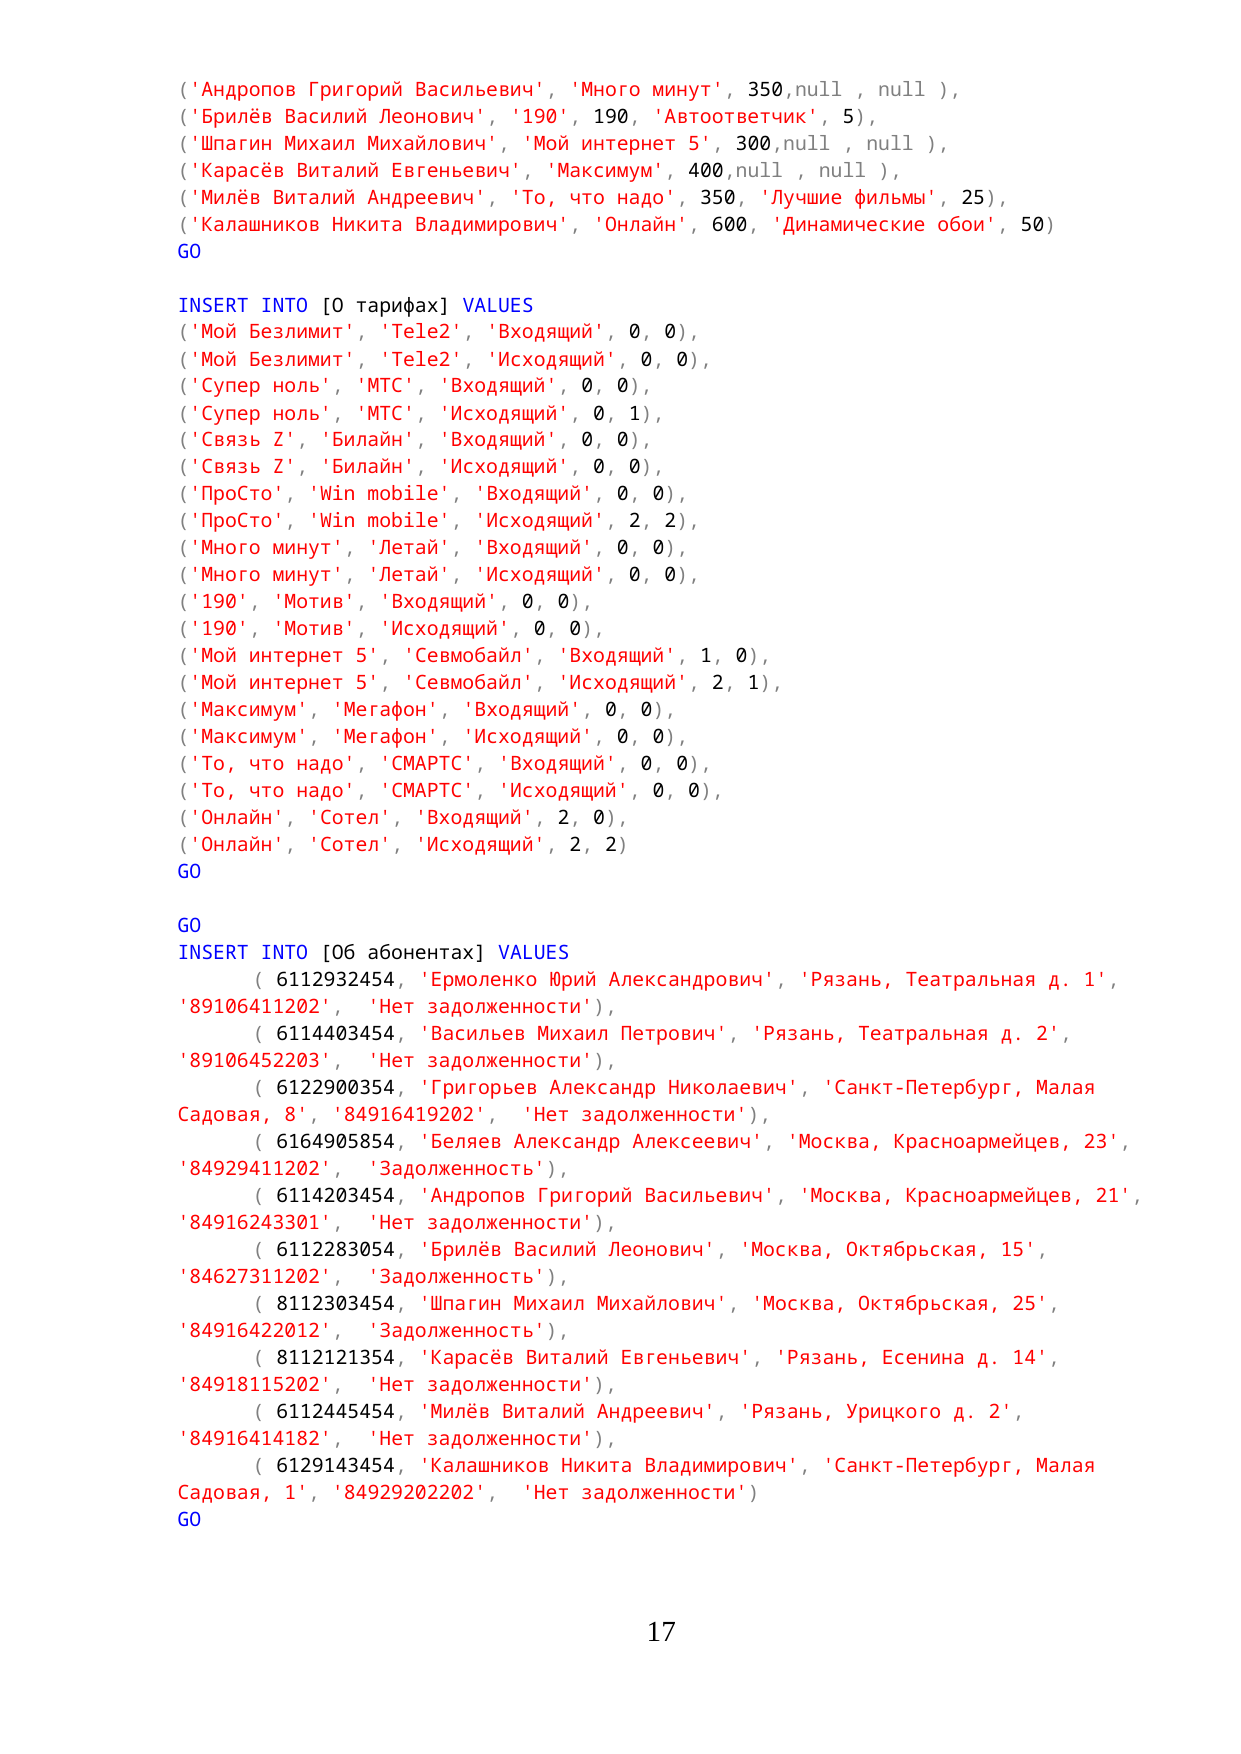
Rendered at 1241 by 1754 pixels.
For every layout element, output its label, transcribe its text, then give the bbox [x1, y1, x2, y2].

text ('Калашников Никита Владимирович', 'Онлайн', 600, 'Динамические обои', 50) [177, 210, 1152, 237]
text ('То, что надо', 'СМАРТС', 'Исходящий', 0, 0), [177, 776, 1152, 803]
text GO [177, 237, 1152, 264]
text ('Супер ноль', 'МТС', 'Исходящий', 0, 1), [177, 399, 1152, 426]
text ( 8112121354, 'Карасёв Виталий Евгеньевич', 'Рязань, Есенина д. 14', '84918115202', 'Нет задолженности'), [177, 1343, 1152, 1397]
text ('Онлайн', 'Сотел', 'Входящий', 2, 0), [177, 803, 1152, 830]
text ( 6114403454, 'Васильев Михаил Петрович', 'Рязань, Театральная д. 2', '89106452203', 'Нет задолженности'), [177, 1019, 1152, 1073]
text ('ПроСто', 'Win mobile', 'Исходящий', 2, 2), [177, 507, 1152, 534]
text ('Онлайн', 'Сотел', 'Исходящий', 2, 2) [177, 830, 1152, 857]
text ('Карасёв Виталий Евгеньевич', 'Максимум', 400,null , null ), [177, 156, 1152, 183]
text ('То, что надо', 'СМАРТС', 'Входящий', 0, 0), [177, 749, 1152, 776]
text INSERT INTO [Об абонентах] VALUES [177, 938, 1152, 965]
text ( 6122900354, 'Григорьев Александр Николаевич', 'Санкт-Петербург, Малая Садовая, 8', '84916419202', 'Нет задолженности'), [177, 1073, 1152, 1127]
text ('Максимум', 'Мегафон', 'Входящий', 0, 0), [177, 696, 1152, 722]
text ('Связь Z', 'Билайн', 'Входящий', 0, 0), [177, 426, 1152, 453]
text ('Связь Z', 'Билайн', 'Исходящий', 0, 0), [177, 453, 1152, 480]
text ('Мой Безлимит', 'Tele2', 'Входящий', 0, 0), [177, 318, 1152, 345]
text ('Много минут', 'Летай', 'Входящий', 0, 0), [177, 534, 1152, 561]
text ('190', 'Мотив', 'Исходящий', 0, 0), [177, 614, 1152, 642]
text ( 6112283054, 'Брилёв Василий Леонович', 'Москва, Октябрьская, 15', '84627311202', 'Задолженность'), [177, 1235, 1152, 1289]
text ('Максимум', 'Мегафон', 'Исходящий', 0, 0), [177, 722, 1152, 749]
text GO [177, 911, 1152, 938]
text ('Мой интернет 5', 'Севмобайл', 'Исходящий', 2, 1), [177, 668, 1152, 696]
text INSERT INTO [О тарифах] VALUES [177, 291, 1152, 318]
text ('Андропов Григорий Васильевич', 'Много минут', 350,null , null ), [177, 75, 1152, 102]
text ('Мой интернет 5', 'Севмобайл', 'Входящий', 1, 0), [177, 642, 1152, 668]
text ('Мой Безлимит', 'Tele2', 'Исходящий', 0, 0), [177, 345, 1152, 372]
text ('ПроСто', 'Win mobile', 'Входящий', 0, 0), [177, 480, 1152, 507]
text ('Много минут', 'Летай', 'Исходящий', 0, 0), [177, 561, 1152, 588]
text ('Брилёв Василий Леонович', '190', 190, 'Автоответчик', 5), [177, 102, 1152, 129]
text ( 6114203454, 'Андропов Григорий Васильевич', 'Москва, Красноармейцев, 21', '84916243301', 'Нет задолженности'), [177, 1181, 1152, 1235]
text ( 6129143454, 'Калашников Никита Владимирович', 'Санкт-Петербург, Малая Садовая, 1', '84929202202', 'Нет задолженности') [177, 1451, 1152, 1505]
text ( 6112932454, 'Ермоленко Юрий Александрович', 'Рязань, Театральная д. 1', '89106411202', 'Нет задолженности'), [177, 965, 1152, 1019]
text ('Шпагин Михаил Михайлович', 'Мой интернет 5', 300,null , null ), [177, 129, 1152, 156]
text GO [177, 1505, 1152, 1532]
text ('Милёв Виталий Андреевич', 'То, что надо', 350, 'Лучшие фильмы', 25), [177, 183, 1152, 210]
text ( 8112303454, 'Шпагин Михаил Михайлович', 'Москва, Октябрьская, 25', '84916422012', 'Задолженность'), [177, 1289, 1152, 1343]
text ( 6112445454, 'Милёв Виталий Андреевич', 'Рязань, Урицкого д. 2', '84916414182', 'Нет задолженности'), [177, 1397, 1152, 1451]
text ('Супер ноль', 'МТС', 'Входящий', 0, 0), [177, 372, 1152, 399]
text ('190', 'Мотив', 'Входящий', 0, 0), [177, 588, 1152, 614]
text ( 6164905854, 'Беляев Александр Алексеевич', 'Москва, Красноармейцев, 23', '84929411202', 'Задолженность'), [177, 1127, 1152, 1181]
text GO [177, 857, 1152, 884]
